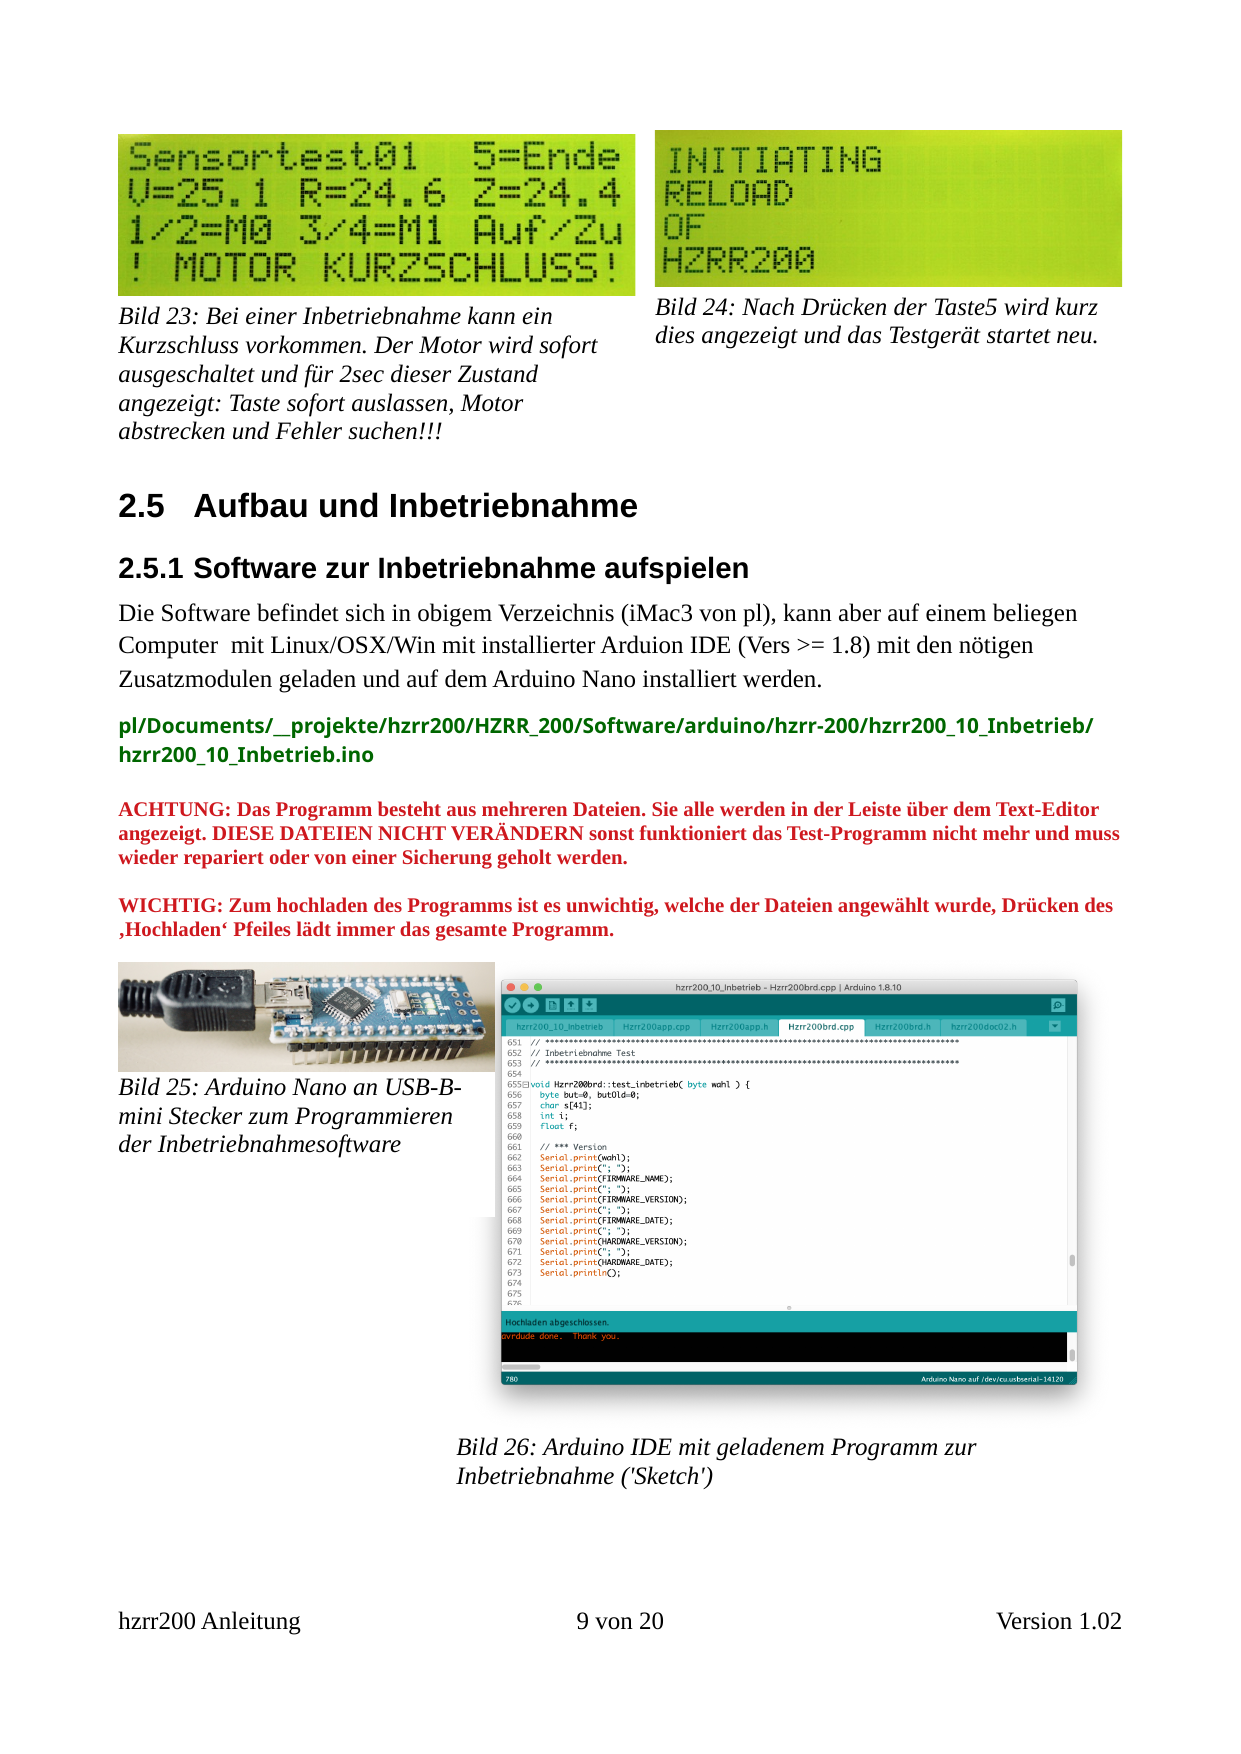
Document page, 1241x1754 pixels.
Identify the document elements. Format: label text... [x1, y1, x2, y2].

subtitle Aufbau und Inbetriebnahme [118, 486, 1122, 524]
text Bild 24: Nach Drücken der Taste5 wird kurz dies angezeigt und das Testgerät startet neu. [655, 287, 1122, 349]
picture [654, 130, 1123, 287]
text Die Software befindet sich in obigem Verzeichnis (iMac3 von pl), kann aber auf einem beliegen Computer mit Linux/OSX/Win mit installierter Arduion IDE (Vers >= 1.8) mit den nötigen Zusatzmodulen geladen und auf dem Arduino Nano installiert werden. [118, 598, 1122, 692]
text ACHTUNG: Das Programm besteht aus mehreren Dateien. Sie alle werden in der Leiste über dem Text-Editor angezeigt. DIESE DATEIEN NICHT VERÄNDERN sonst funktioniert das Test-Programm nicht mehr und muss wieder repariert oder von einer Sicherung geholt werden. [118, 797, 1122, 869]
picture [118, 134, 636, 296]
subtitle Software zur Inbetriebnahme aufspielen [118, 551, 1122, 585]
text [118, 953, 495, 962]
text WICHTIG: Zum hochladen des Programms ist es unwichtig, welche der Dateien angewählt wurde, Drücken des ‚Hochladen‘ Pfeiles lädt immer das gesamte Programm. [118, 893, 1122, 941]
text Bild 23: Bei einer Inbetriebnahme kann ein Kurzschluss vorkommen. Der Motor wird sofort ausgeschaltet und für 2sec dieser Zustand angezeigt: Taste sofort auslassen, Motor abstrecken und Fehler suchen!!! [118, 296, 635, 445]
text Bild 25: Arduino Nano an USB-B-mini Stecker zum Programmieren der Inbetriebnahmesoftware [118, 1072, 495, 1158]
text pl/Documents/__projekte/hzrr200/HZRR_200/Software/arduino/hzrr-200/hzrr200_10_Inbetrieb/hzrr200_10_Inbetrieb.ino [118, 711, 1122, 768]
picture [118, 956, 1115, 1433]
text Bild 26: Arduino IDE mit geladenem Programm zur Inbetriebnahme ('Sketch') [456, 963, 1120, 1490]
